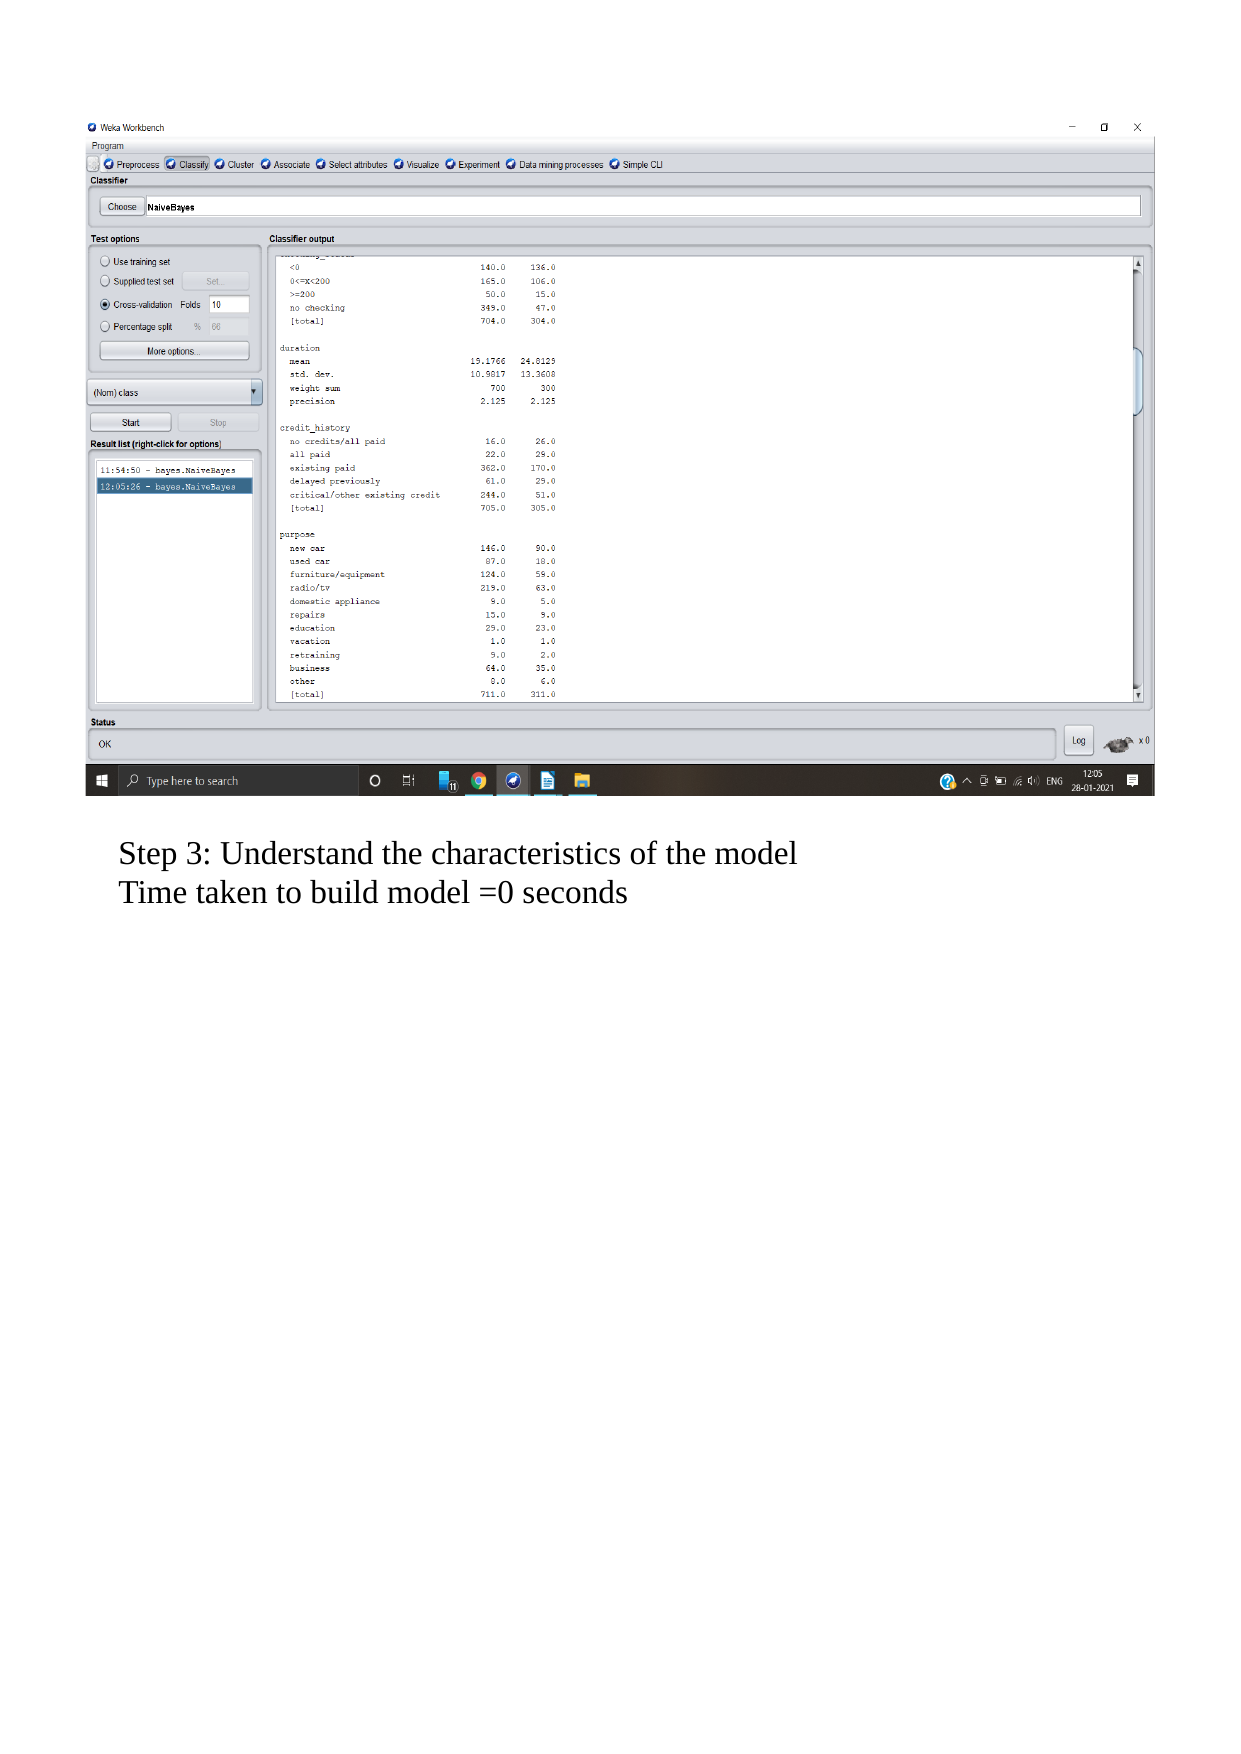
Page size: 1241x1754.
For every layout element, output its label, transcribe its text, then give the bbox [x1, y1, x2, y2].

text Time taken to build model =0 seconds [118, 872, 1122, 910]
picture [85, 118, 1155, 796]
text Step 3: Understand the characteristics of the model [118, 833, 1122, 872]
